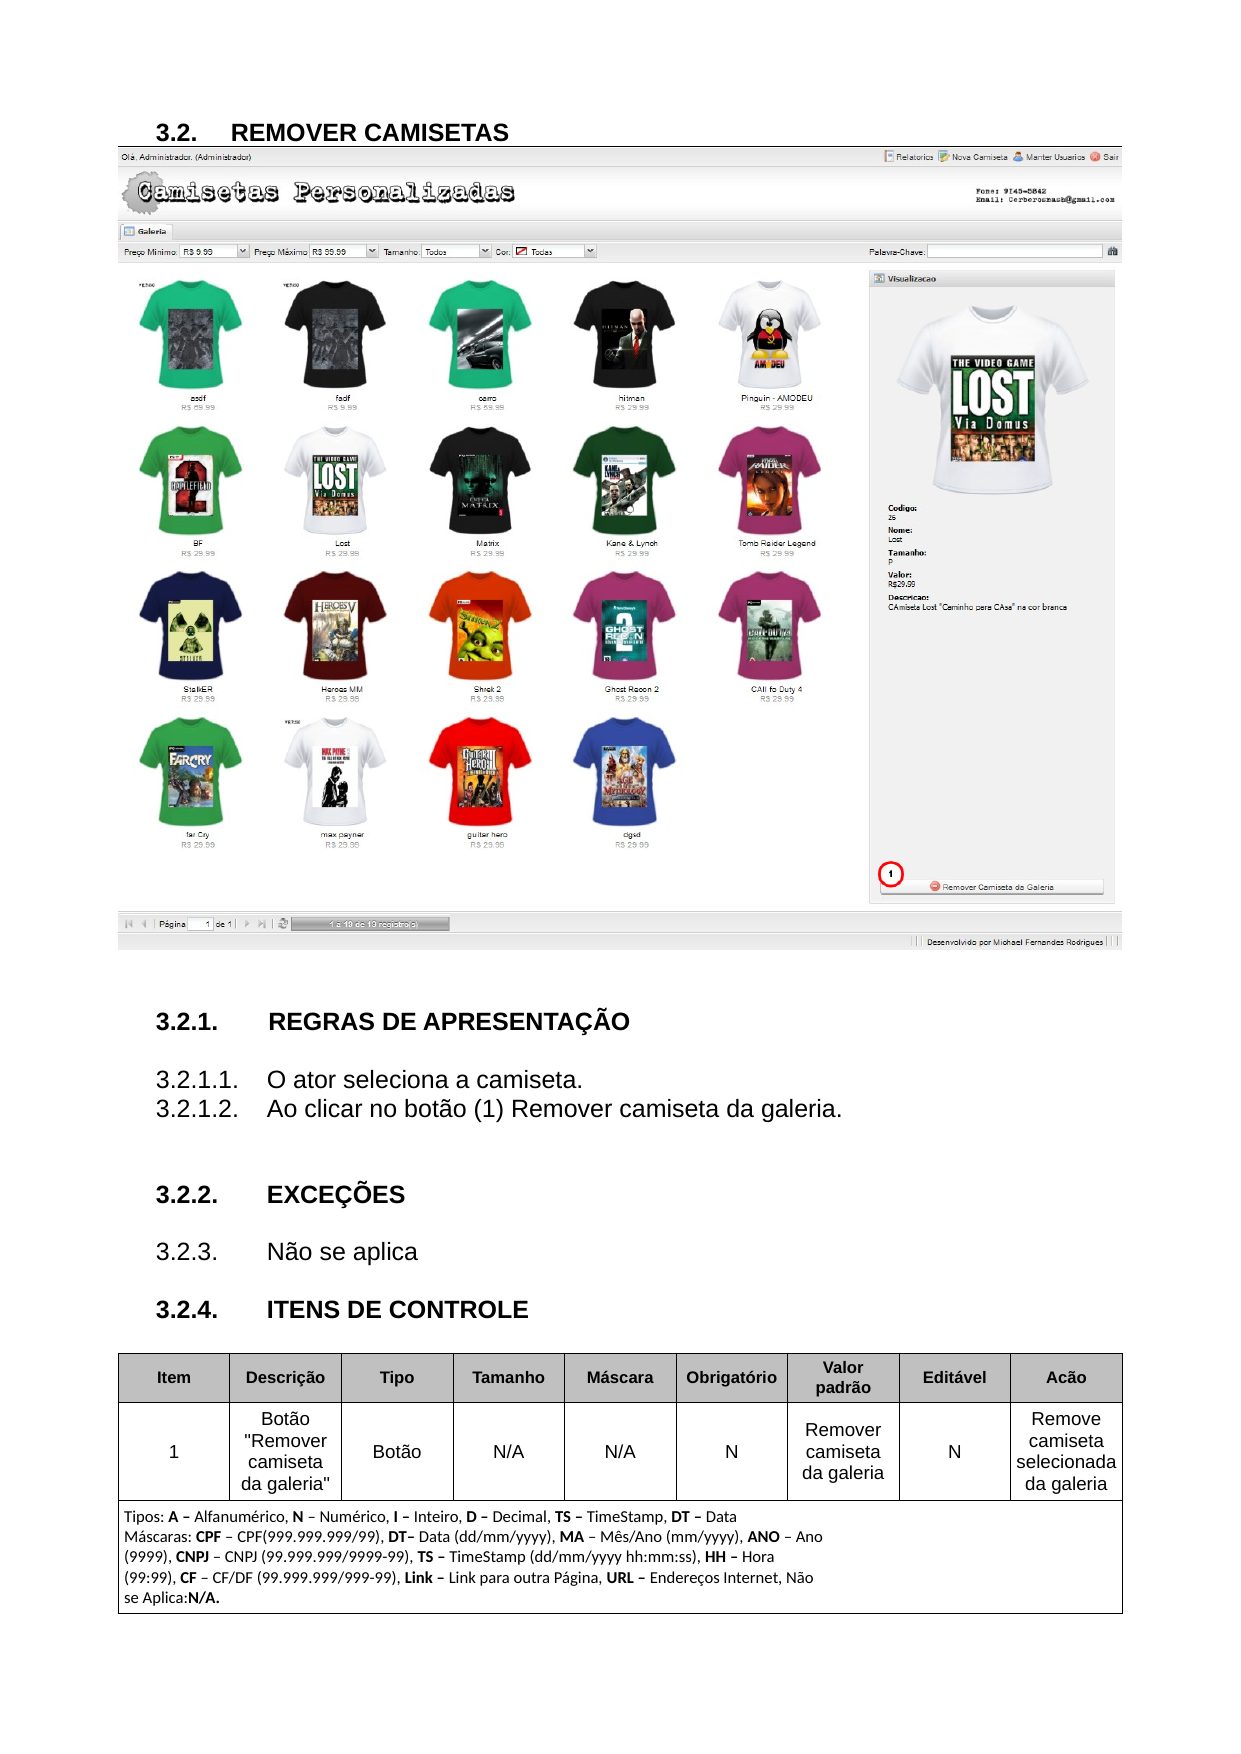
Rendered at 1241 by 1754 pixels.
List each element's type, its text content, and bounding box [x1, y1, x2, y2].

table_cell N [677, 1403, 787, 1500]
list REGRAS DE APRESENTAÇÃO [118, 1007, 1122, 1036]
table_cell Remove camiseta selecionada da galeria [1011, 1403, 1122, 1500]
picture [118, 146, 1122, 950]
table_cell Botão "Remover camiseta da galeria" [230, 1403, 341, 1500]
table_cell N/A [565, 1403, 676, 1500]
table_cell N/A [454, 1403, 564, 1500]
table_header Acão [1011, 1354, 1122, 1402]
list REMOVER CAMISETAS [118, 118, 1122, 146]
table_header Tamanho [454, 1354, 564, 1402]
table_header Valor padrão [788, 1354, 899, 1402]
list Ao clicar no botão (1) Remover camiseta da galeria. [118, 1094, 1122, 1122]
table_header Tipo [342, 1354, 453, 1402]
list EXCEÇÕES [118, 1180, 1122, 1209]
table_cell Remover camiseta da galeria [788, 1403, 899, 1500]
table_header Editável [900, 1354, 1010, 1402]
list Não se aplica [118, 1237, 1122, 1266]
table_header Descrição [230, 1354, 341, 1402]
table_header Máscara [565, 1354, 676, 1402]
table_cell Tipos: A – Alfanumérico, N – Numérico, I – Inteiro, D – Decimal, TS – TimeStamp, DT – Data Máscaras: CPF – CPF(999.999.999/99), DT– Data (dd/mm/yyyy), MA – Mês/Ano (mm/yyyy), ANO – Ano (9999), CNPJ – CNPJ (99.999.999/9999-99), TS – TimeStamp (dd/mm/yyyy hh:mm:ss), HH – Hora (99:99), CF – CF/DF (99.999.999/999-99), Link – Link para outra Página, URL – Endereços Internet, Não se Aplica:N/A. [119, 1501, 1122, 1613]
table_header Item [119, 1354, 229, 1402]
table_cell Botão [342, 1403, 453, 1500]
list O ator seleciona a camiseta. [118, 1065, 1122, 1094]
table_header Obrigatório [677, 1354, 787, 1402]
list ITENS DE CONTROLE [118, 1295, 1122, 1324]
table_cell N [900, 1403, 1010, 1500]
table_cell 1 [119, 1403, 229, 1500]
